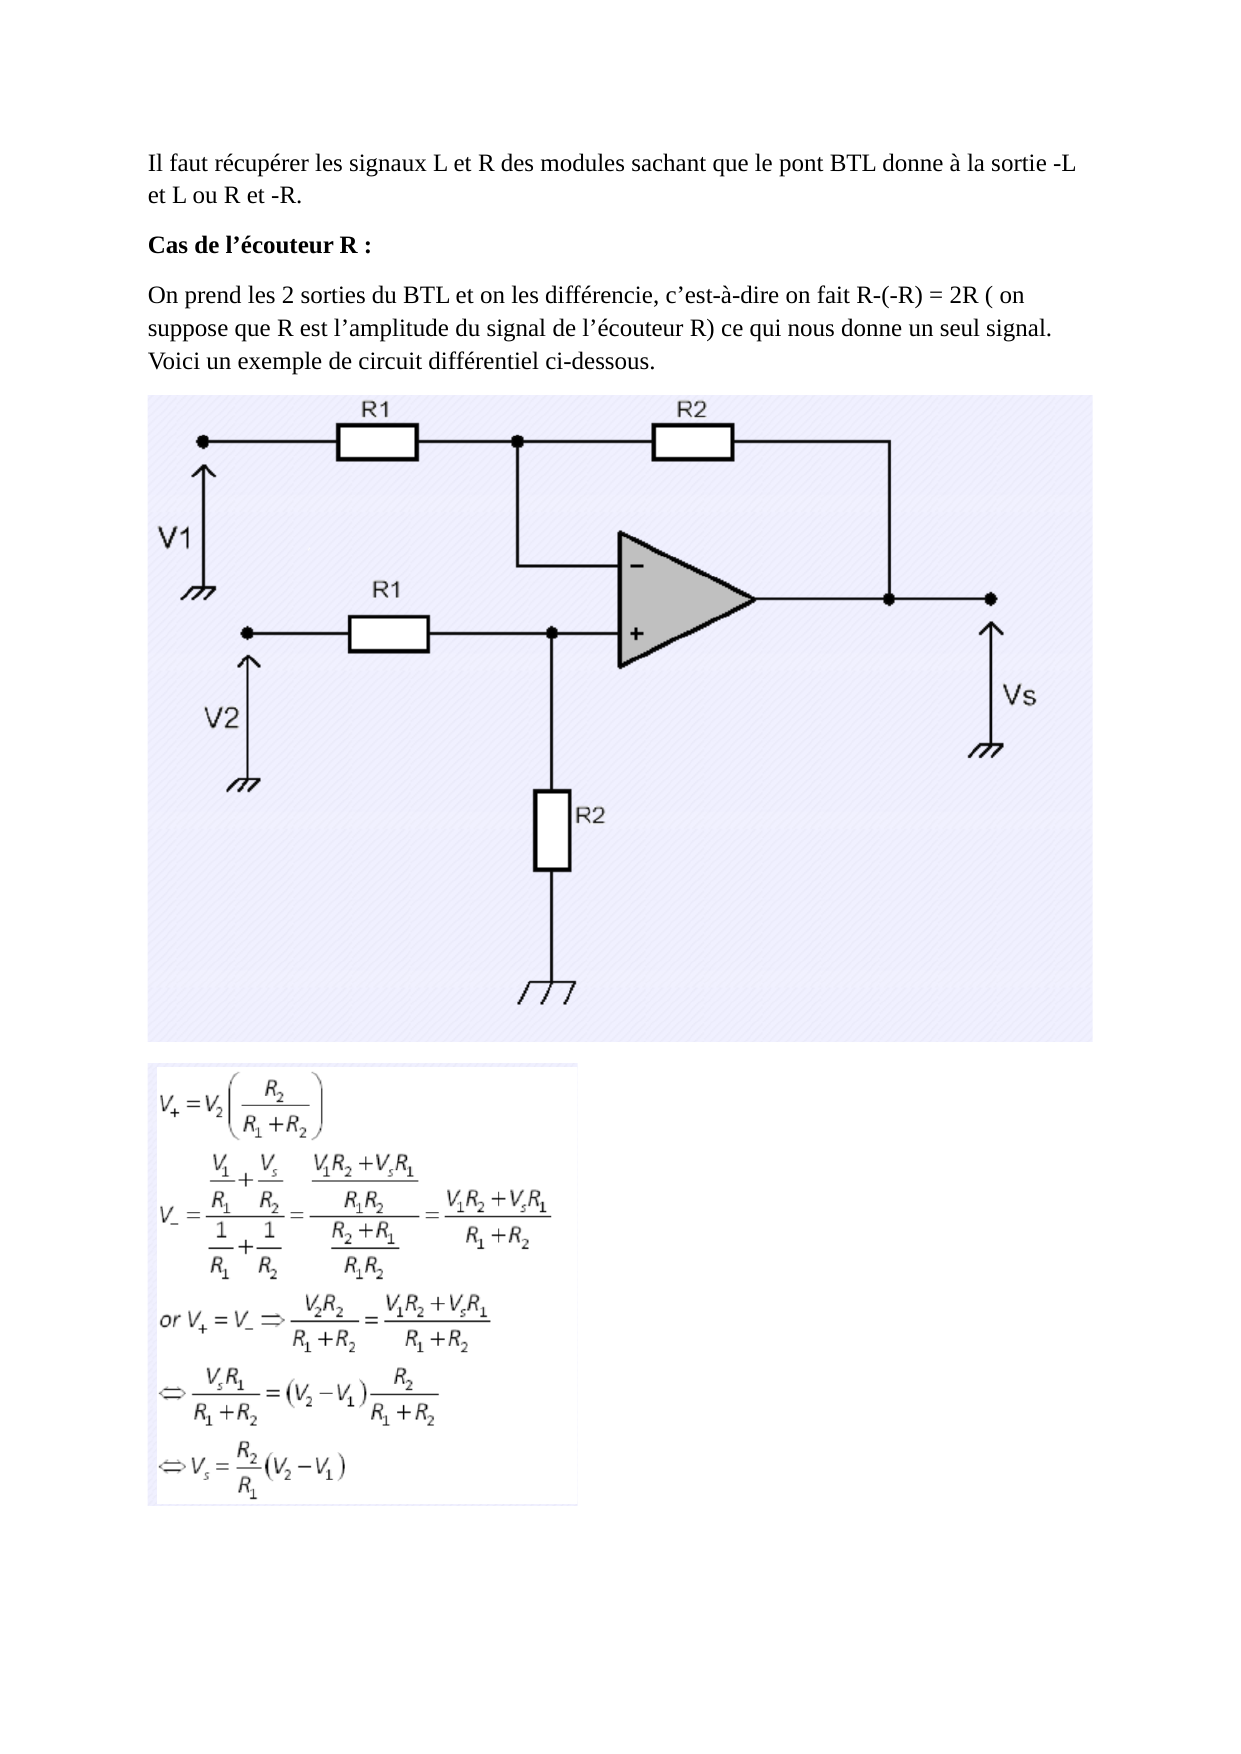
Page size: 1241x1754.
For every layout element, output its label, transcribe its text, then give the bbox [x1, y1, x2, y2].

text Il faut récupérer les signaux L et R des modules sachant que le pont BTL donne à la sortie -L et L ou R et -R. [148, 148, 1093, 209]
text Cas de l’écouteur R : [148, 230, 1093, 259]
text On prend les 2 sorties du BTL et on les différencie, c’est-à-dire on fait R-(-R) = 2R ( on suppose que R est l’amplitude du signal de l’écouteur R) ce qui nous donne un seul signal. Voici un exemple de circuit différentiel ci-dessous. [148, 280, 1093, 375]
